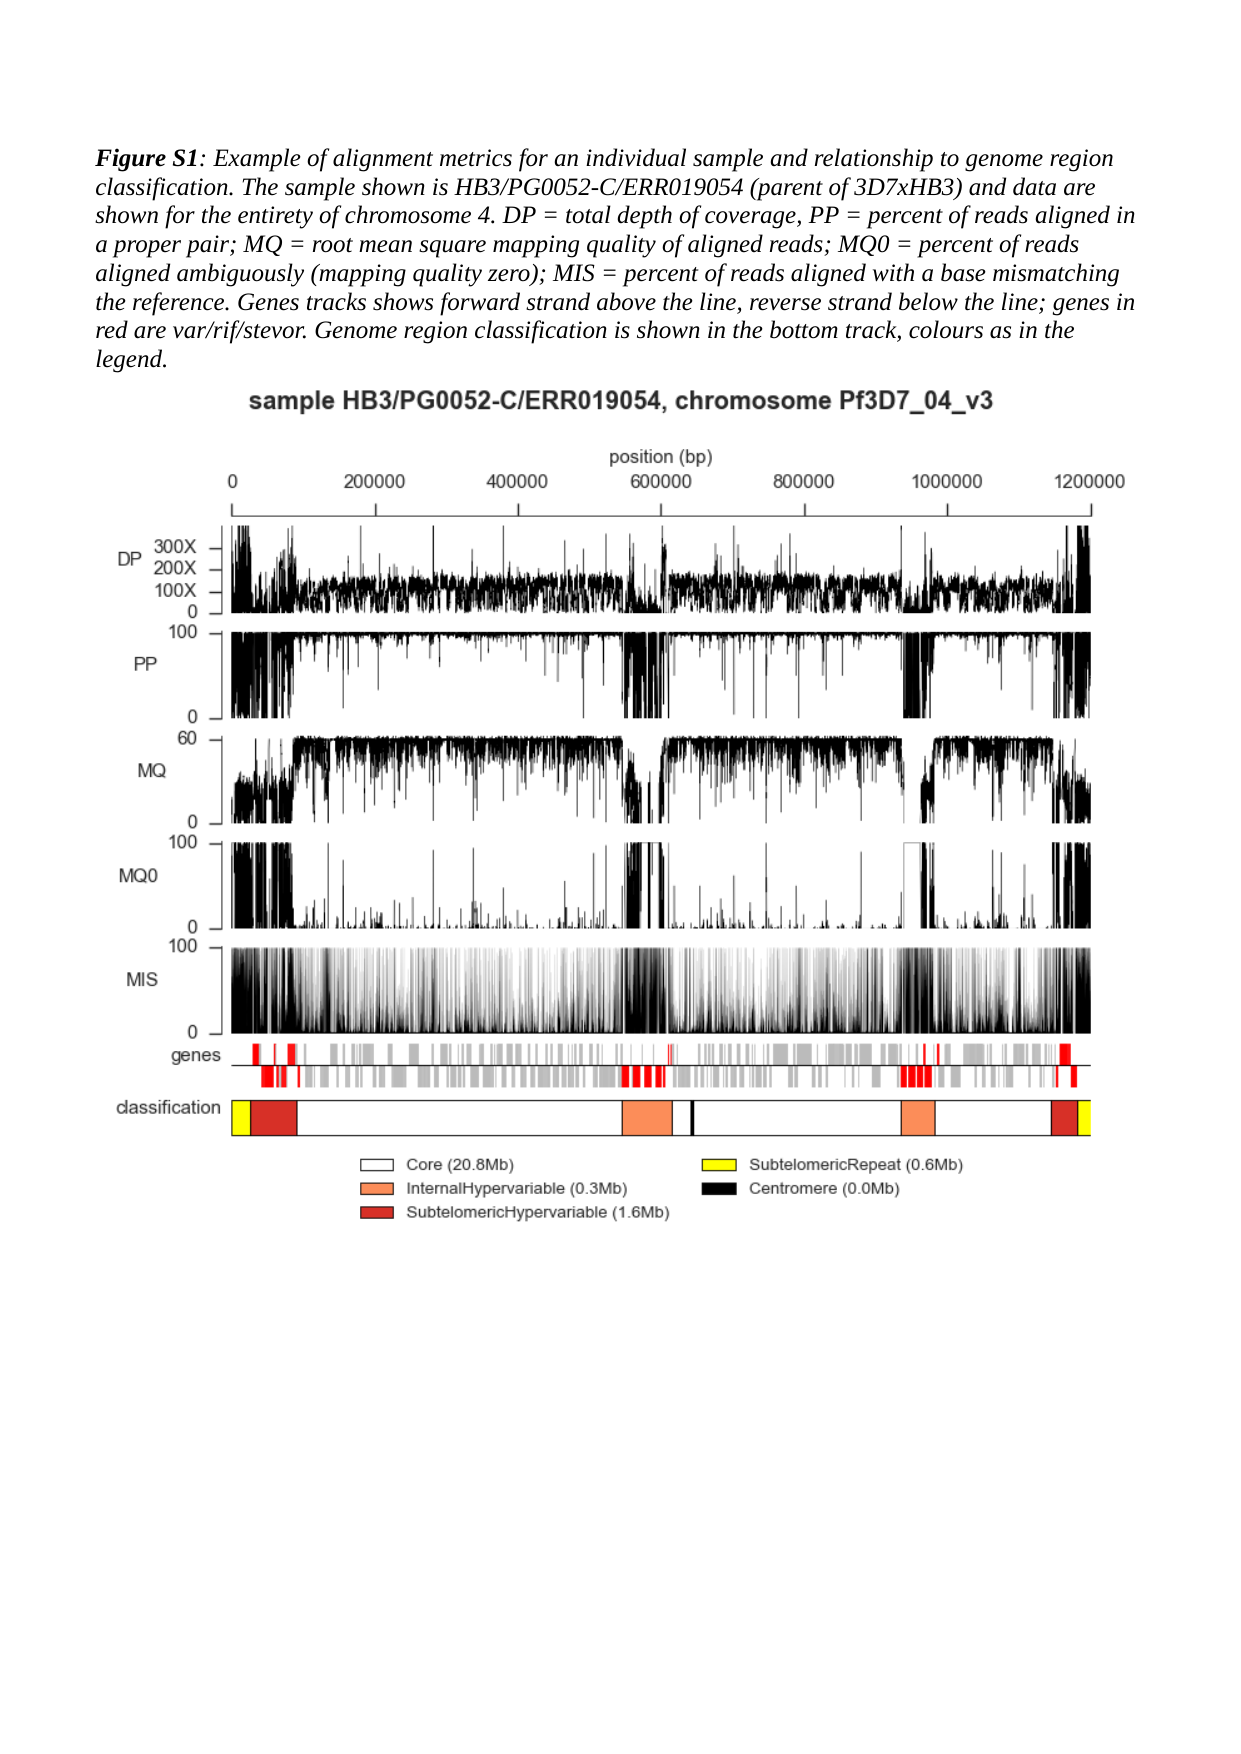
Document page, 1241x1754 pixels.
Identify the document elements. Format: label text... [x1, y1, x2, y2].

picture [95, 373, 1146, 1274]
text Figure S1: Example of alignment metrics for an individual sample and relationship to genome region classification. The sample shown is HB3/PG0052-C/ERR019054 (parent of 3D7xHB3) and data are shown for the entirety of chromosome 4. DP = total depth of coverage, PP = percent of reads aligned in a proper pair; MQ = root mean square mapping quality of aligned reads; MQ0 = percent of reads aligned ambiguously (mapping quality zero); MIS = percent of reads aligned with a base mismatching the reference. Genes tracks shows forward strand above the line, reverse strand below the line; genes in red are var/rif/stevor. Genome region classification is shown in the bottom track, colours as in the legend. [95, 143, 1145, 373]
